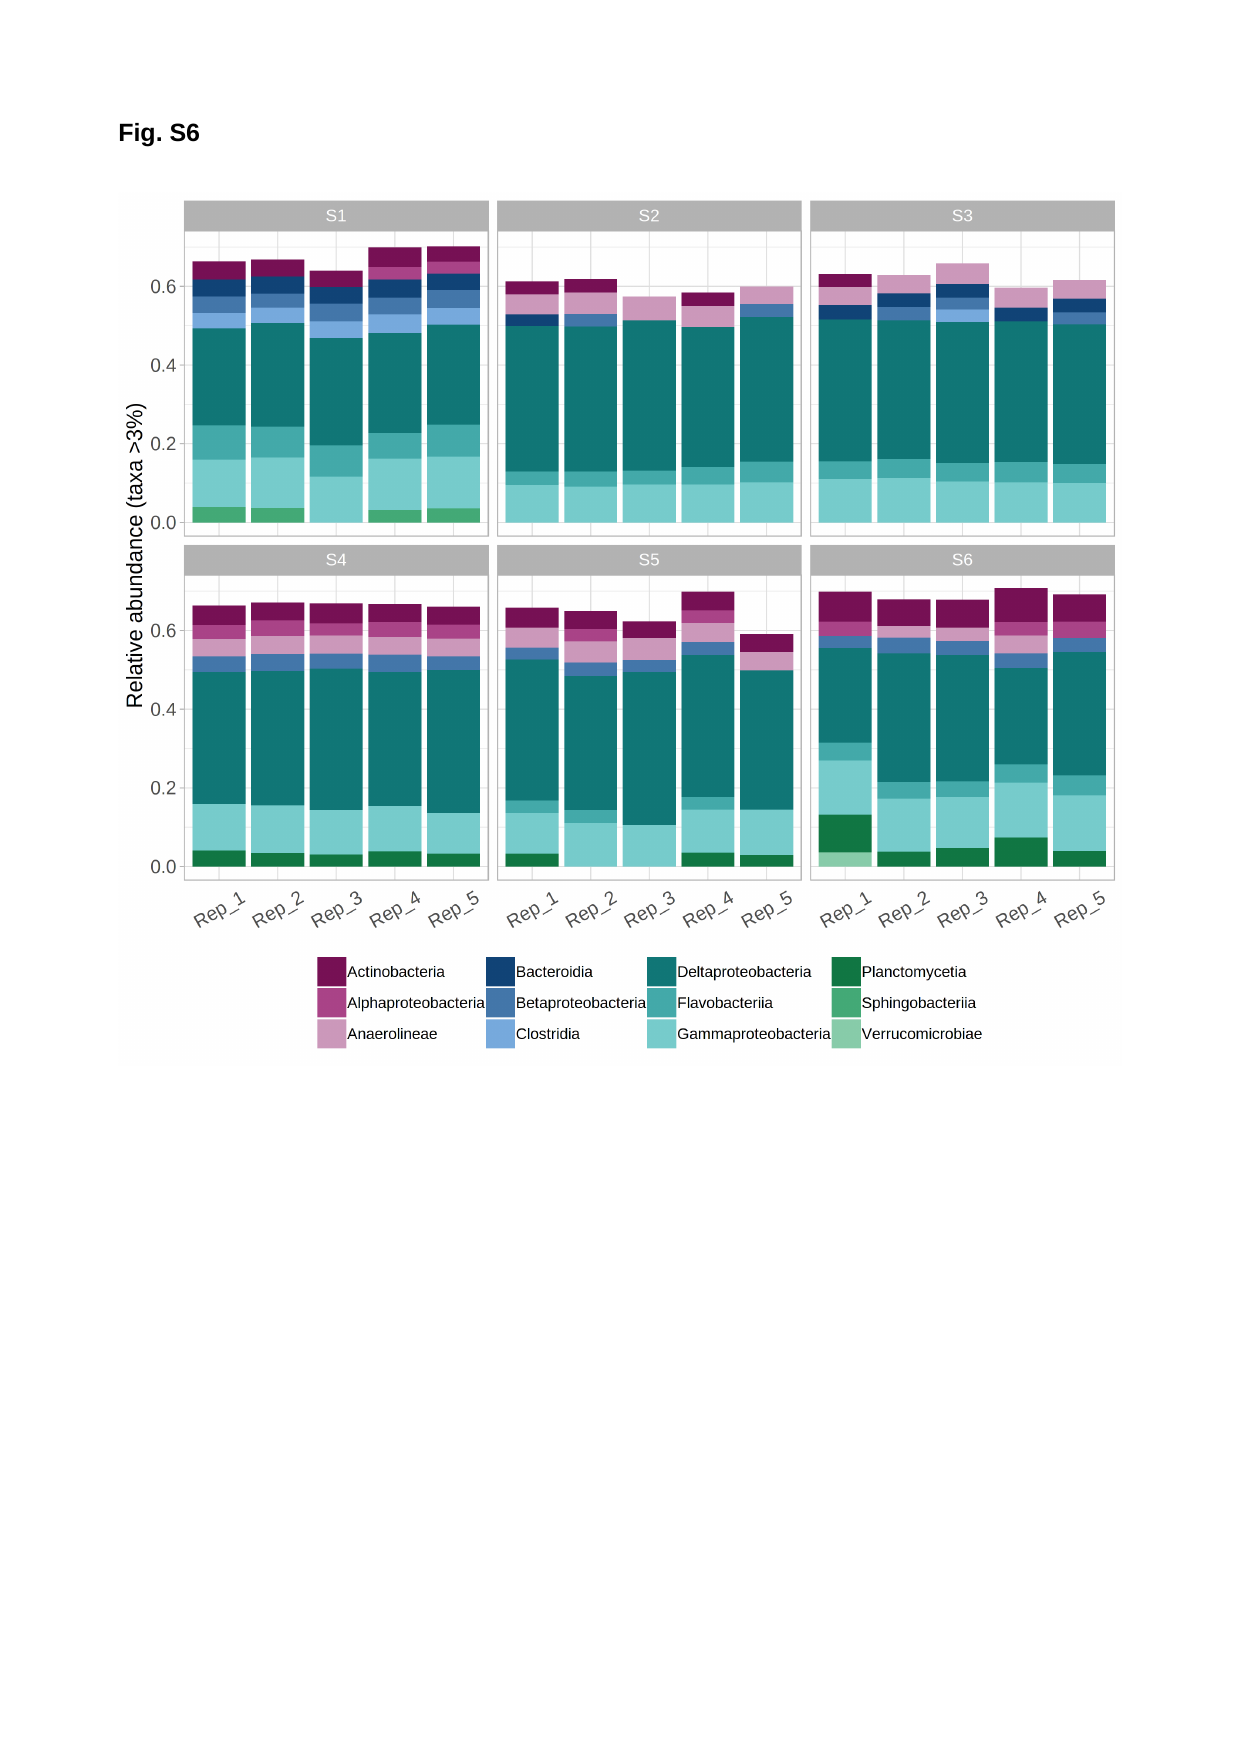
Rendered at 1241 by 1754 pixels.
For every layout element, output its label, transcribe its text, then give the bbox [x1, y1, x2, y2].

text Fig. S6 [118, 118, 1122, 147]
picture [118, 192, 1123, 1066]
